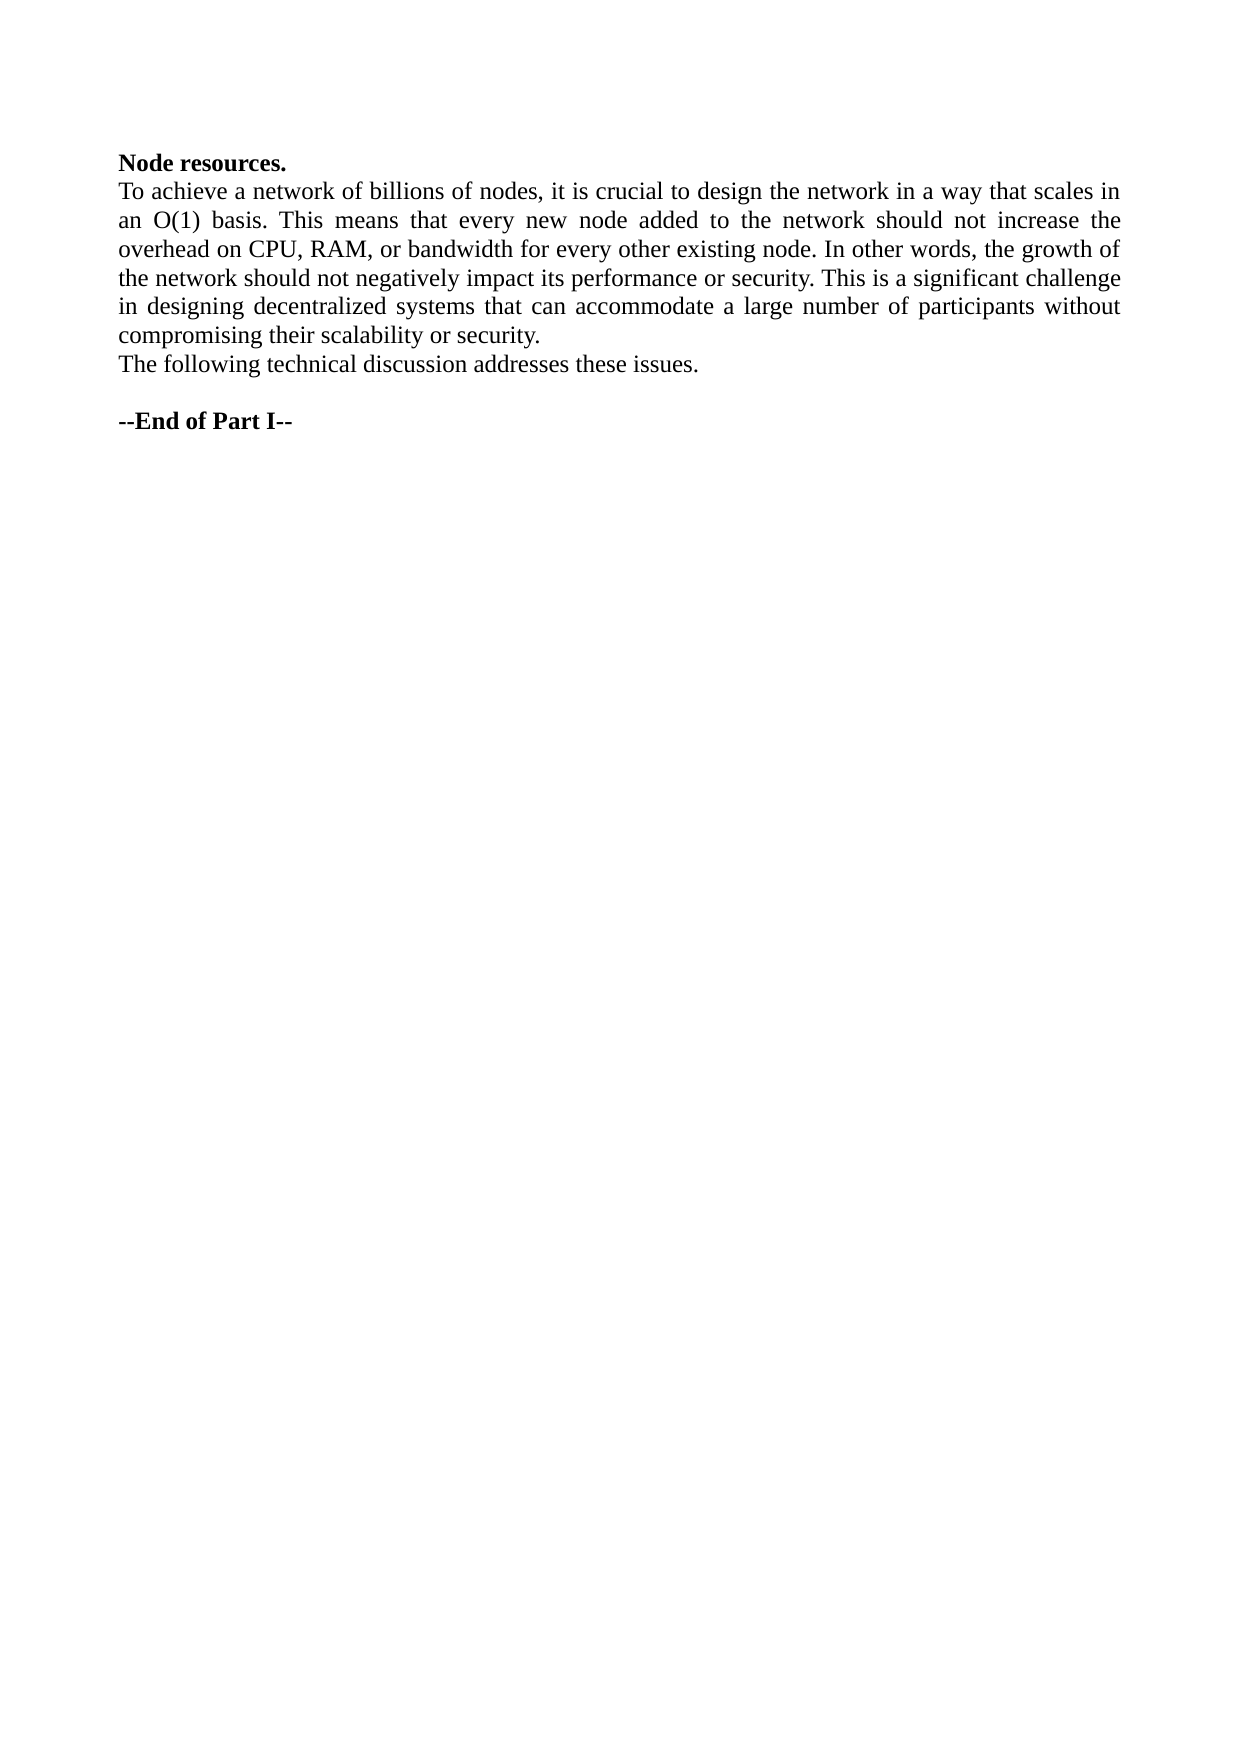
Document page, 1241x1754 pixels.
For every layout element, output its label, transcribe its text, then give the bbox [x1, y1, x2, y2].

text --End of Part I-- [118, 406, 1122, 435]
text The following technical discussion addresses these issues. [118, 349, 1122, 378]
text Node resources. [118, 148, 1122, 176]
text To achieve a network of billions of nodes, it is crucial to design the network in a way that scales in an O(1) basis. This means that every new node added to the network should not increase the overhead on CPU, RAM, or bandwidth for every other existing node. In other words, the growth of the network should not negatively impact its performance or security. This is a significant challenge in designing decentralized systems that can accommodate a large number of participants without compromising their scalability or security. [118, 176, 1122, 349]
